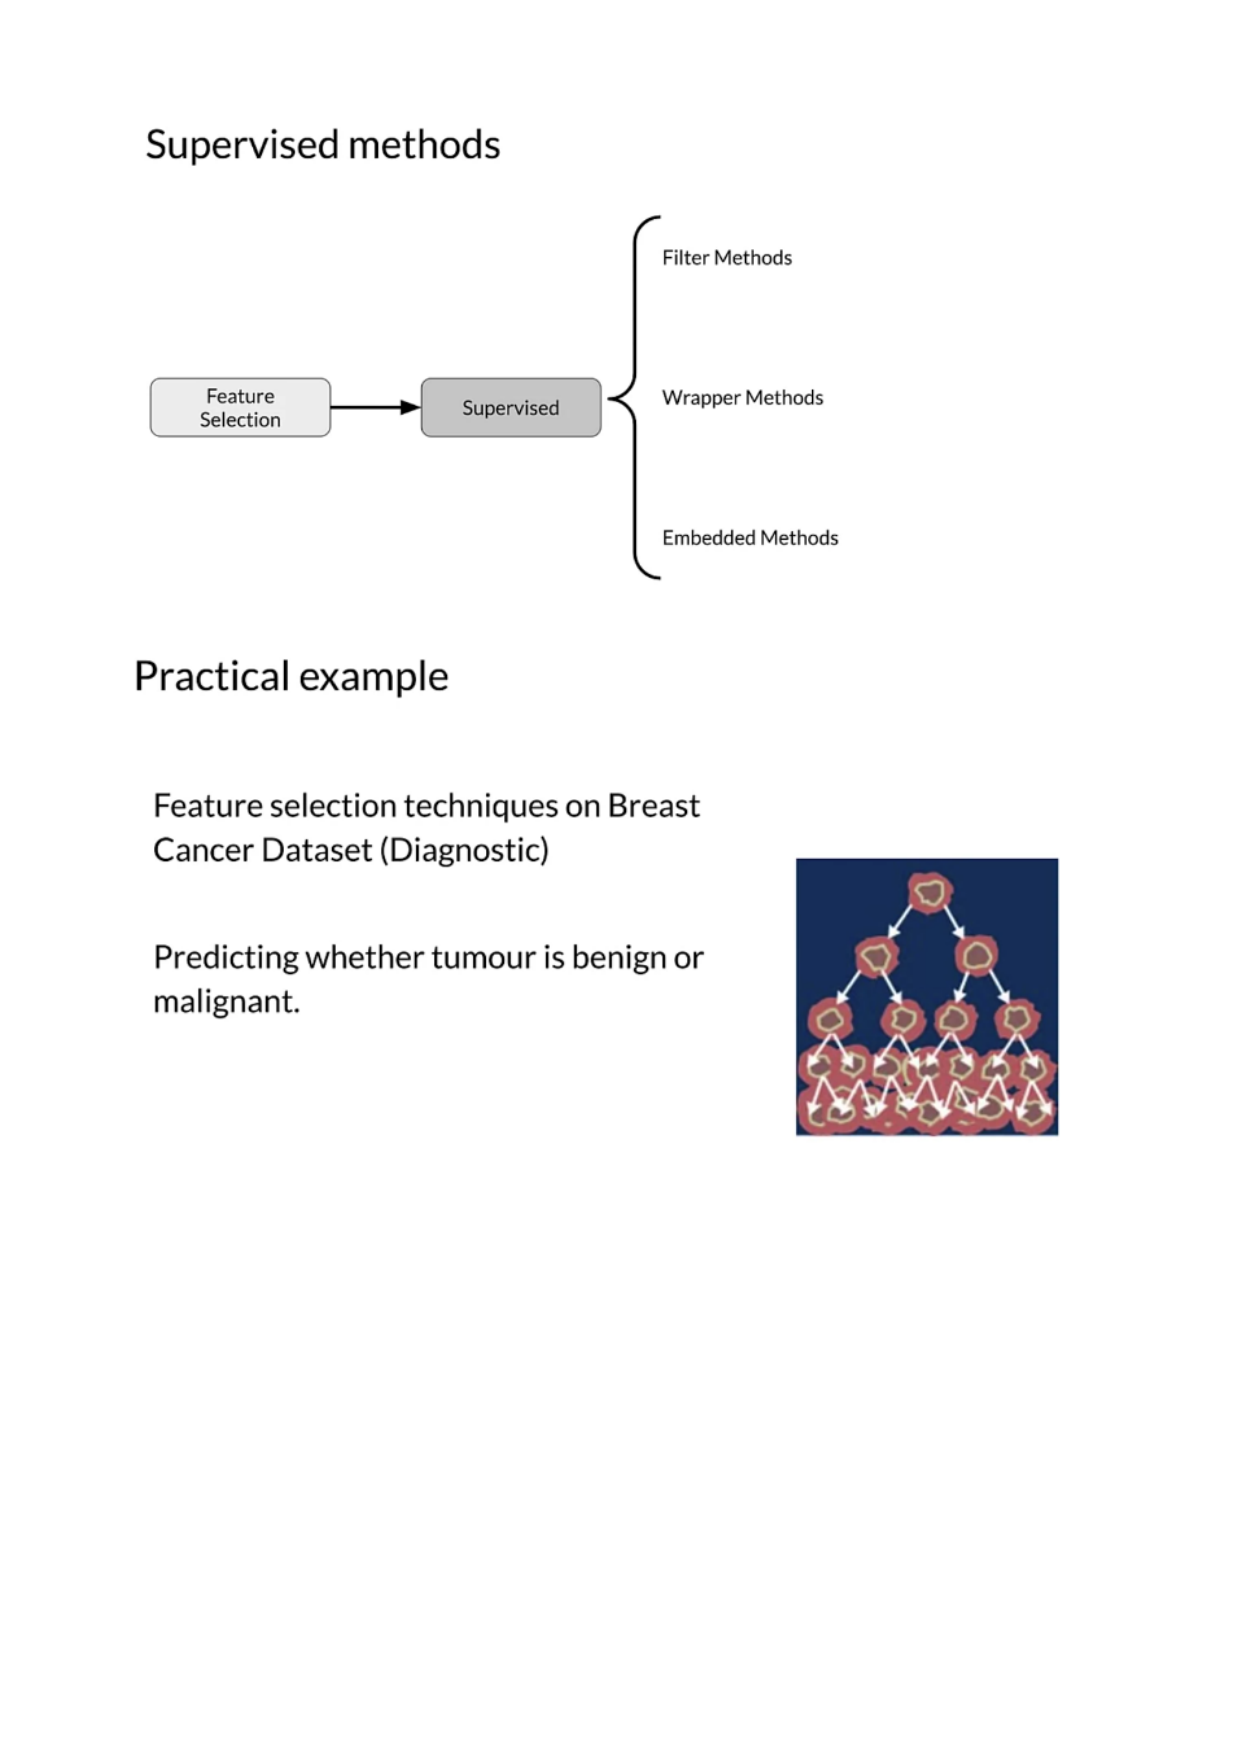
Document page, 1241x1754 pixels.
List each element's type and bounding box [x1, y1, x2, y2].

picture [118, 118, 1123, 588]
picture [118, 645, 1123, 1152]
